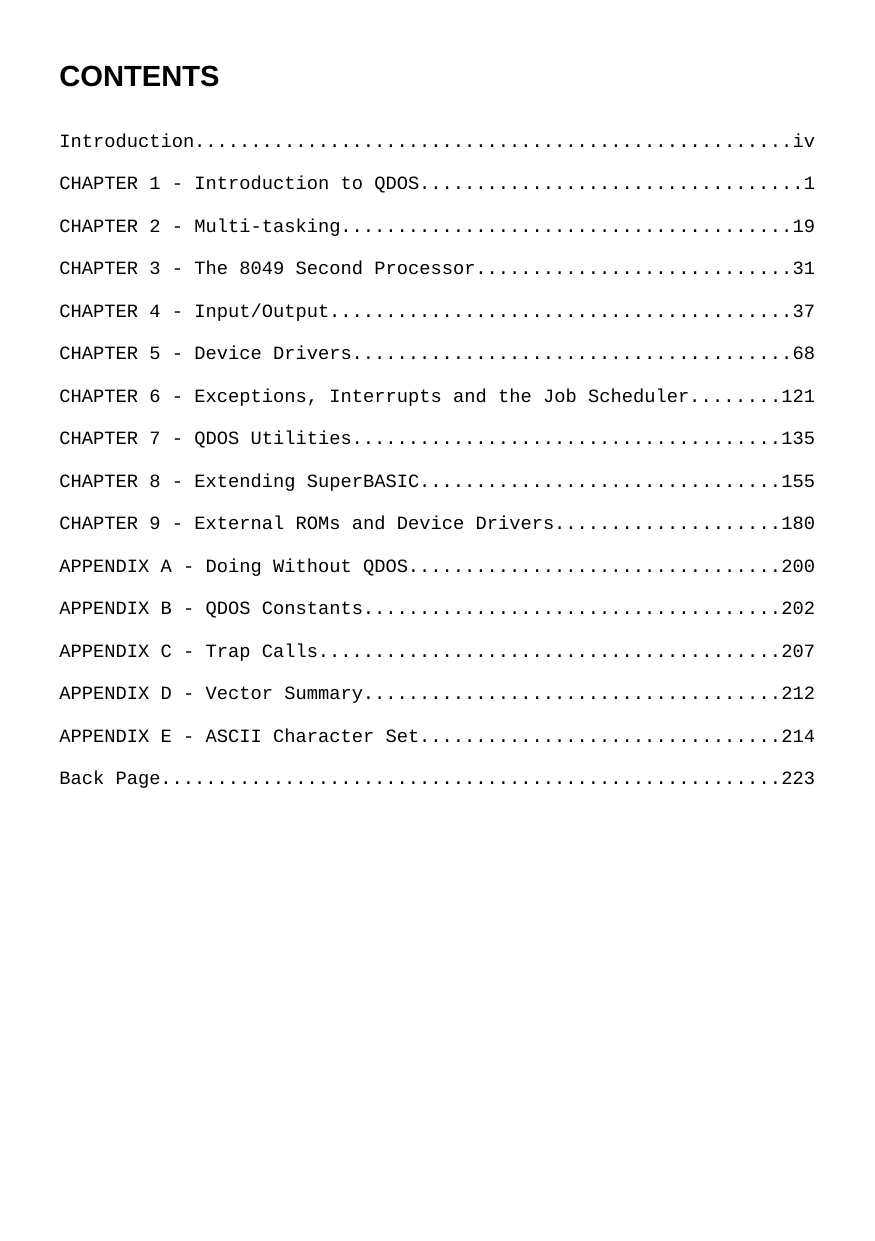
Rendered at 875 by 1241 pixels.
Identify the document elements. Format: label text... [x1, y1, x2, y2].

text CHAPTER 6 - Exceptions, Interrupts and the Job Scheduler 121 [59, 387, 815, 408]
text APPENDIX A - Doing Without QDOS 200 [59, 557, 815, 578]
text CHAPTER 7 - QDOS Utilities 135 [59, 429, 815, 450]
text APPENDIX E - ASCII Character Set 214 [59, 727, 815, 748]
text CHAPTER 5 - Device Drivers 68 [59, 344, 815, 365]
text APPENDIX B - QDOS Constants 202 [59, 599, 815, 620]
text CHAPTER 2 - Multi-tasking 19 [59, 217, 815, 238]
text CHAPTER 4 - Input/Output 37 [59, 302, 815, 323]
text APPENDIX D - Vector Summary 212 [59, 684, 815, 705]
text CHAPTER 8 - Extending SuperBASIC 155 [59, 472, 815, 493]
subtitle CONTENTS [59, 59, 815, 93]
text CHAPTER 1 - Introduction to QDOS 1 [59, 174, 815, 195]
text Introduction iv [59, 132, 815, 153]
text CHAPTER 9 - External ROMs and Device Drivers 180 [59, 514, 815, 535]
text CHAPTER 3 - The 8049 Second Processor 31 [59, 259, 815, 280]
text APPENDIX C - Trap Calls 207 [59, 642, 815, 663]
text Back Page 223 [59, 769, 815, 790]
